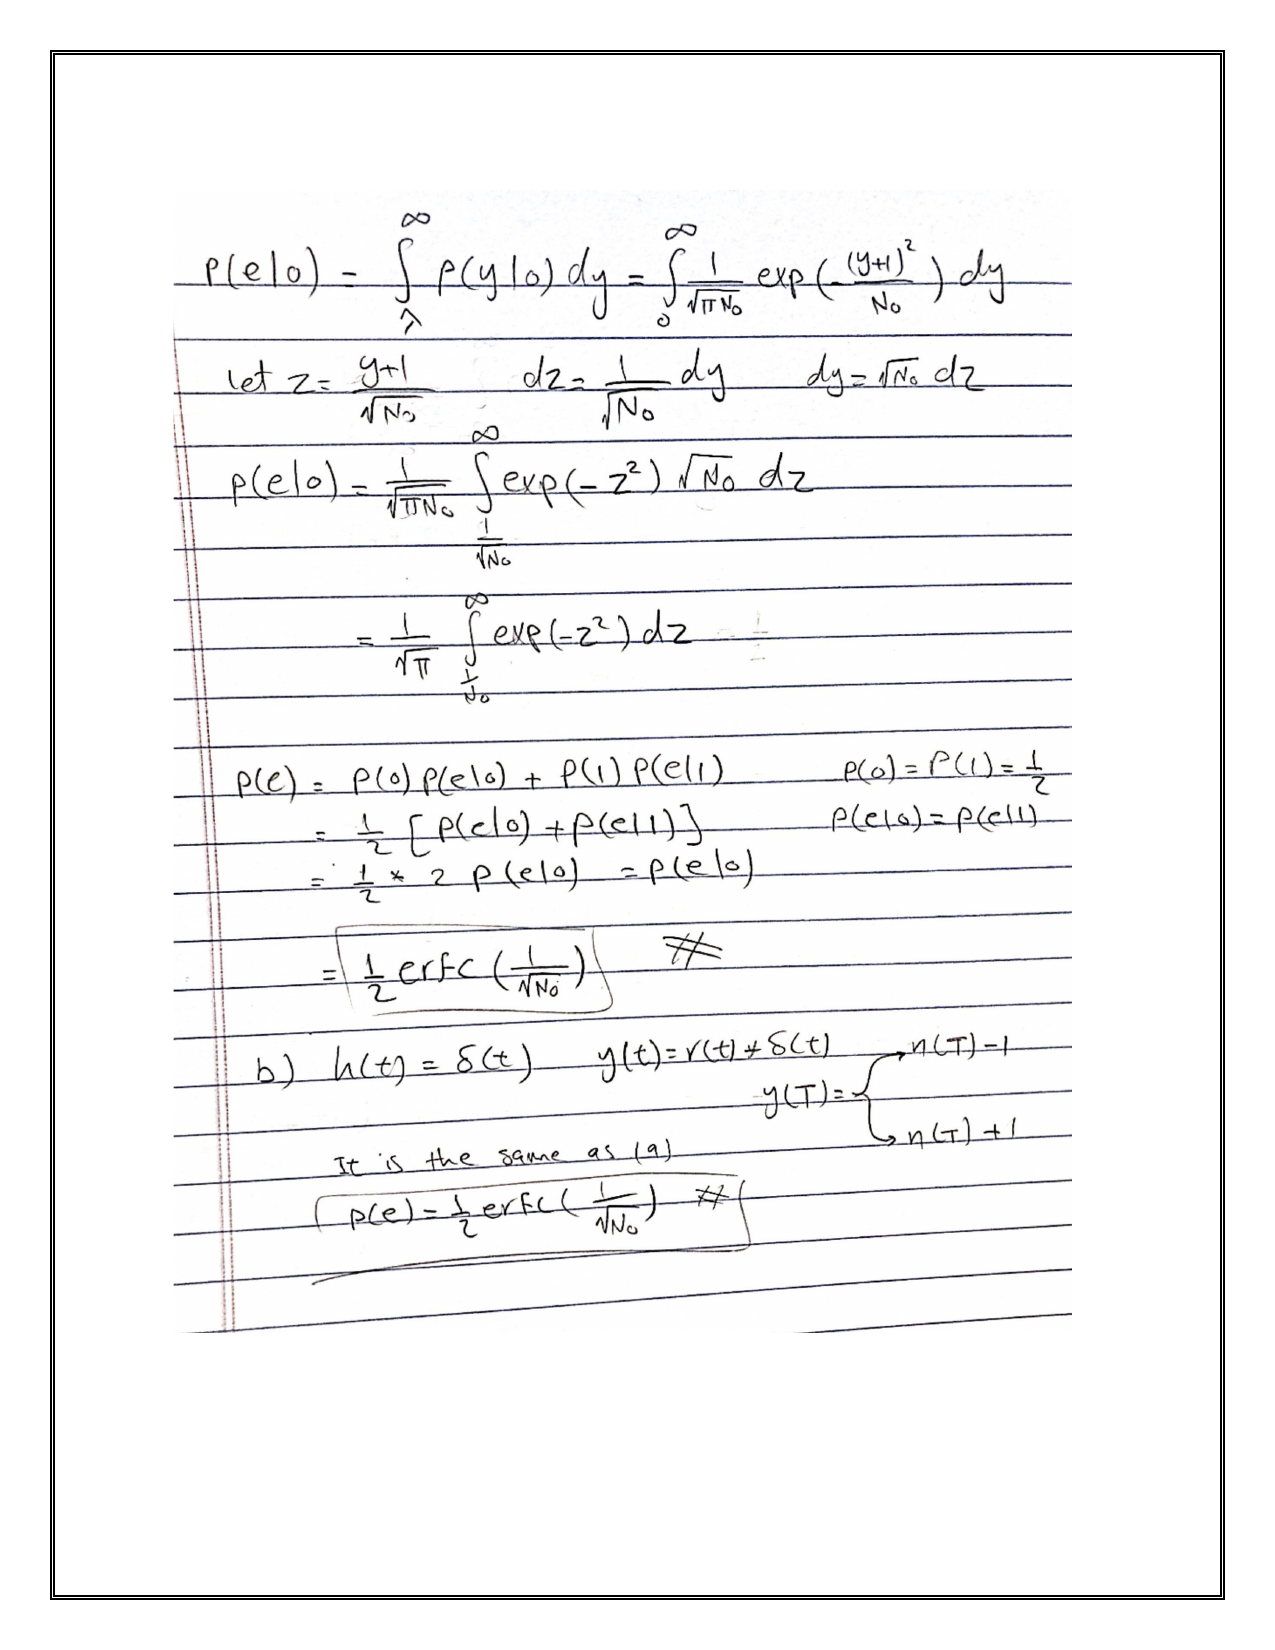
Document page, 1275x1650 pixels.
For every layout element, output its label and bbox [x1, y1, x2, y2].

picture [173, 190, 1072, 1333]
